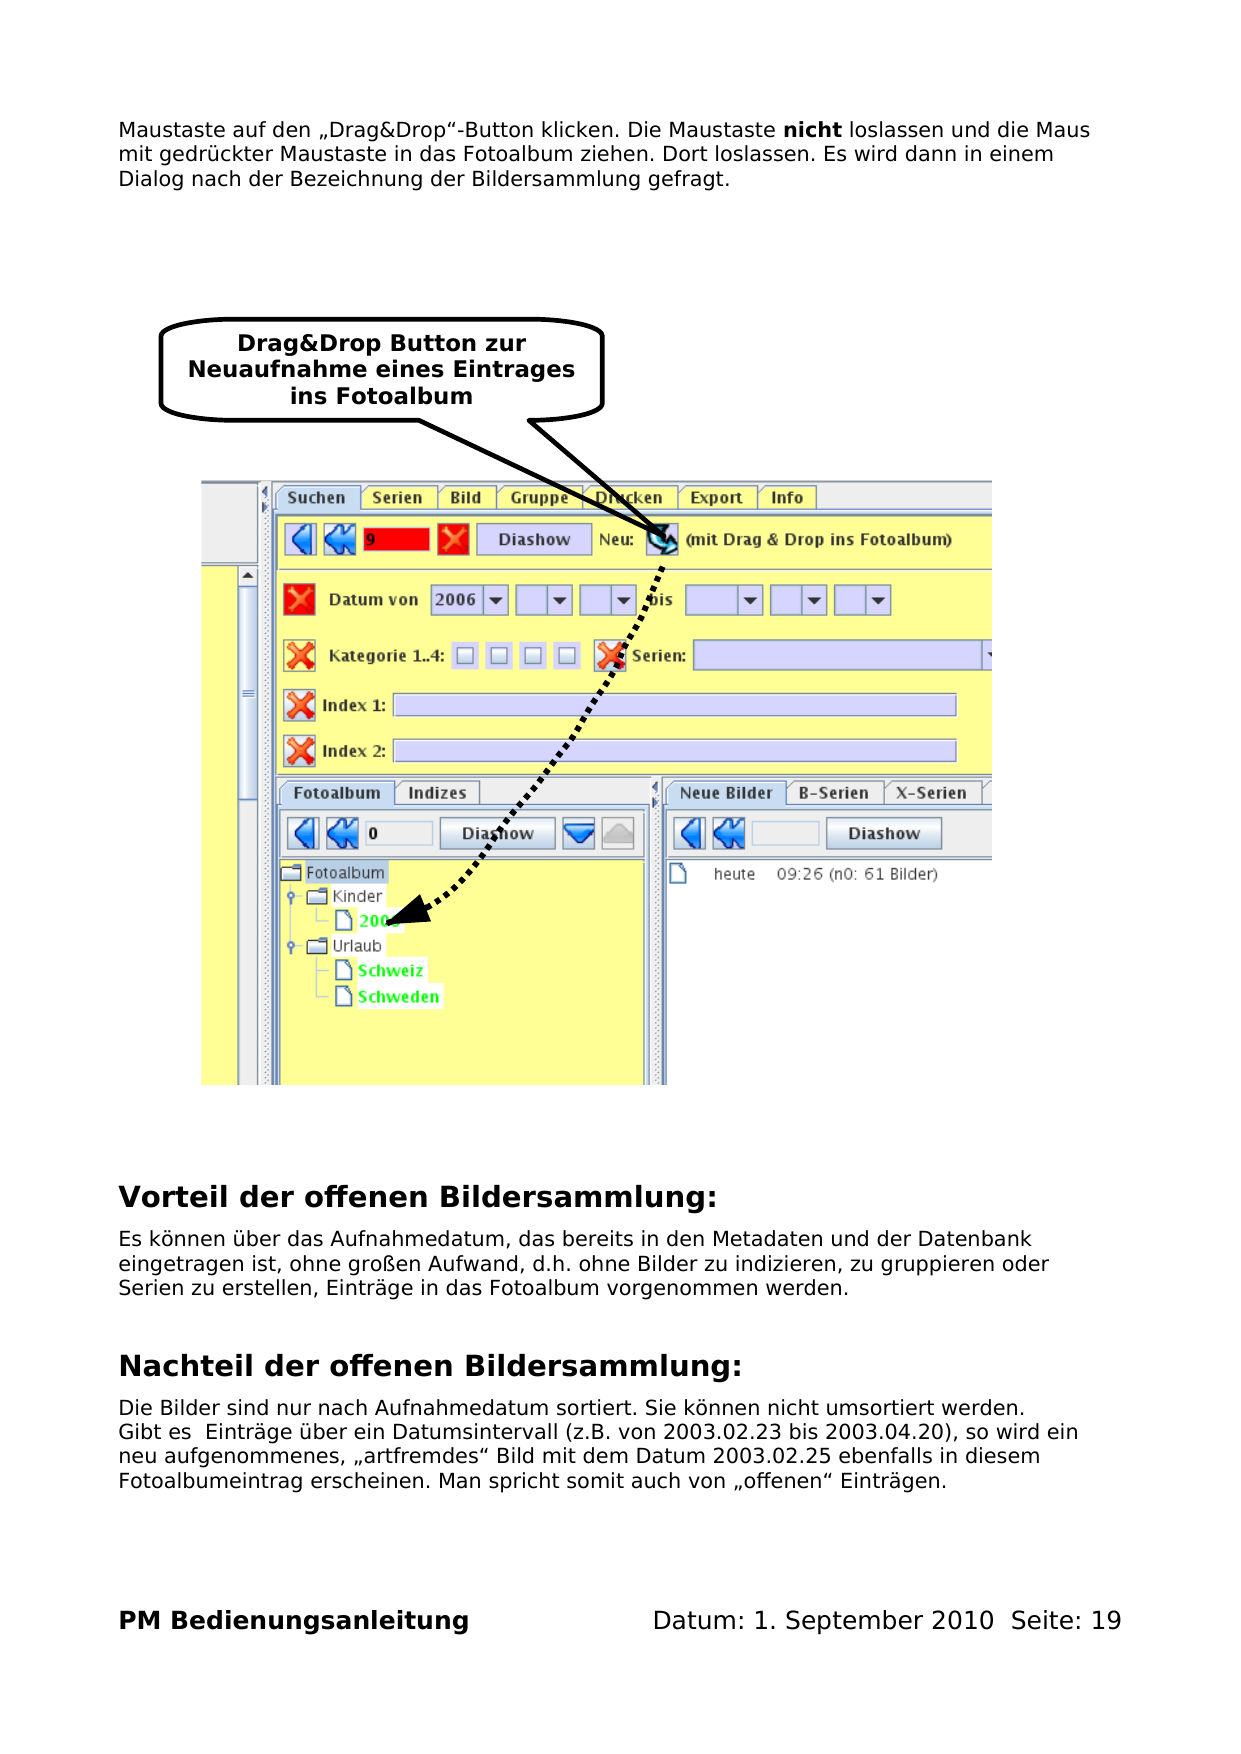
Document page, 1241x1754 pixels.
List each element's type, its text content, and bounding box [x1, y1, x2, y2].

text Es können über das Aufnahmedatum, das bereits in den Metadaten und der Datenbank eingetragen ist, ohne großen Aufwand, d.h. ohne Bilder zu indizieren, zu gruppieren oder Serien zu erstellen, Einträge in das Fotoalbum vorgenommen werden. [118, 1227, 1122, 1300]
picture [201, 480, 992, 1085]
picture [553, 480, 643, 523]
text Maustaste auf den „Drag&Drop“-Button klicken. Die Maustaste nicht loslassen und die Maus mit gedrückter Maustaste in das Fotoalbum ziehen. Dort loslassen. Es wird dann in einem Dialog nach der Bezeichnung der Bildersammlung gefragt. [118, 118, 1122, 191]
text Die Bilder sind nur nach Aufnahmedatum sortiert. Sie können nicht umsortiert werden. Gibt es Einträge über ein Datumsintervall (z.B. von 2003.02.23 bis 2003.04.20), so wird ein neu aufgenommenes, „artfremdes“ Bild mit dem Datum 2003.02.25 ebenfalls in diesem Fotoalbumeintrag erscheinen. Man spricht somit auch von „offenen“ Einträgen. [118, 1396, 1122, 1493]
text Nachteil der offenen Bildersammlung: [118, 1349, 1122, 1383]
text Vorteil der offenen Bildersammlung: [118, 1181, 1122, 1215]
